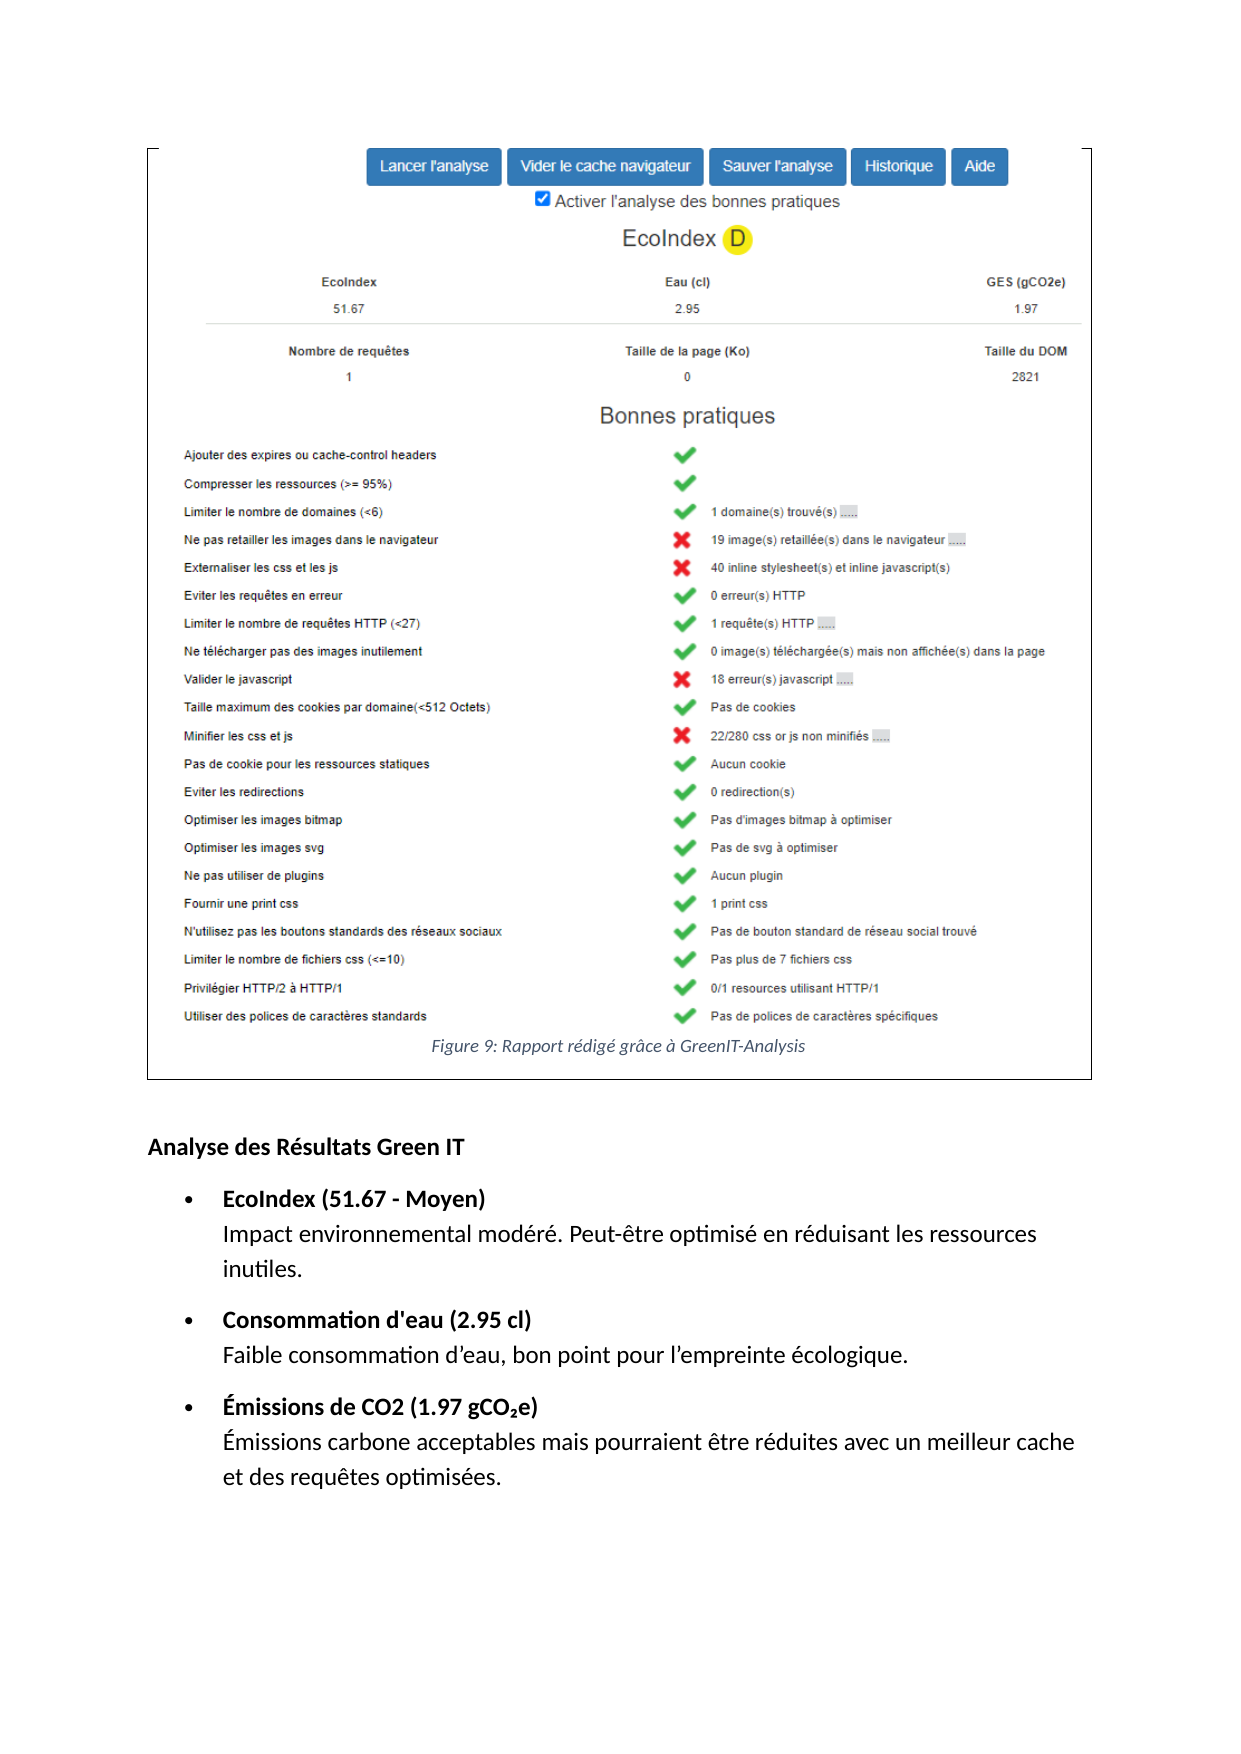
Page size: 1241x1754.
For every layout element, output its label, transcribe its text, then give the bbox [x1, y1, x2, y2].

text Analyse des Résultats Green IT [148, 1131, 1093, 1162]
table_header Figure 9: Rapport rédigé grâce à GreenIT-Analysis [148, 149, 1091, 1078]
list Émissions de CO2 (1.97 gCO₂e) Émissions carbone acceptables mais pourraient être réduites avec un meilleur cache et des requêtes optimisées. [185, 1391, 1093, 1492]
list EcoIndex (51.67 - Moyen) Impact environnemental modéré. Peut-être optimisé en réduisant les ressources inutiles. [185, 1183, 1093, 1283]
list Consommation d'eau (2.95 cl) Faible consommation d’eau, bon point pour l’empreinte écologique. [185, 1304, 1093, 1370]
